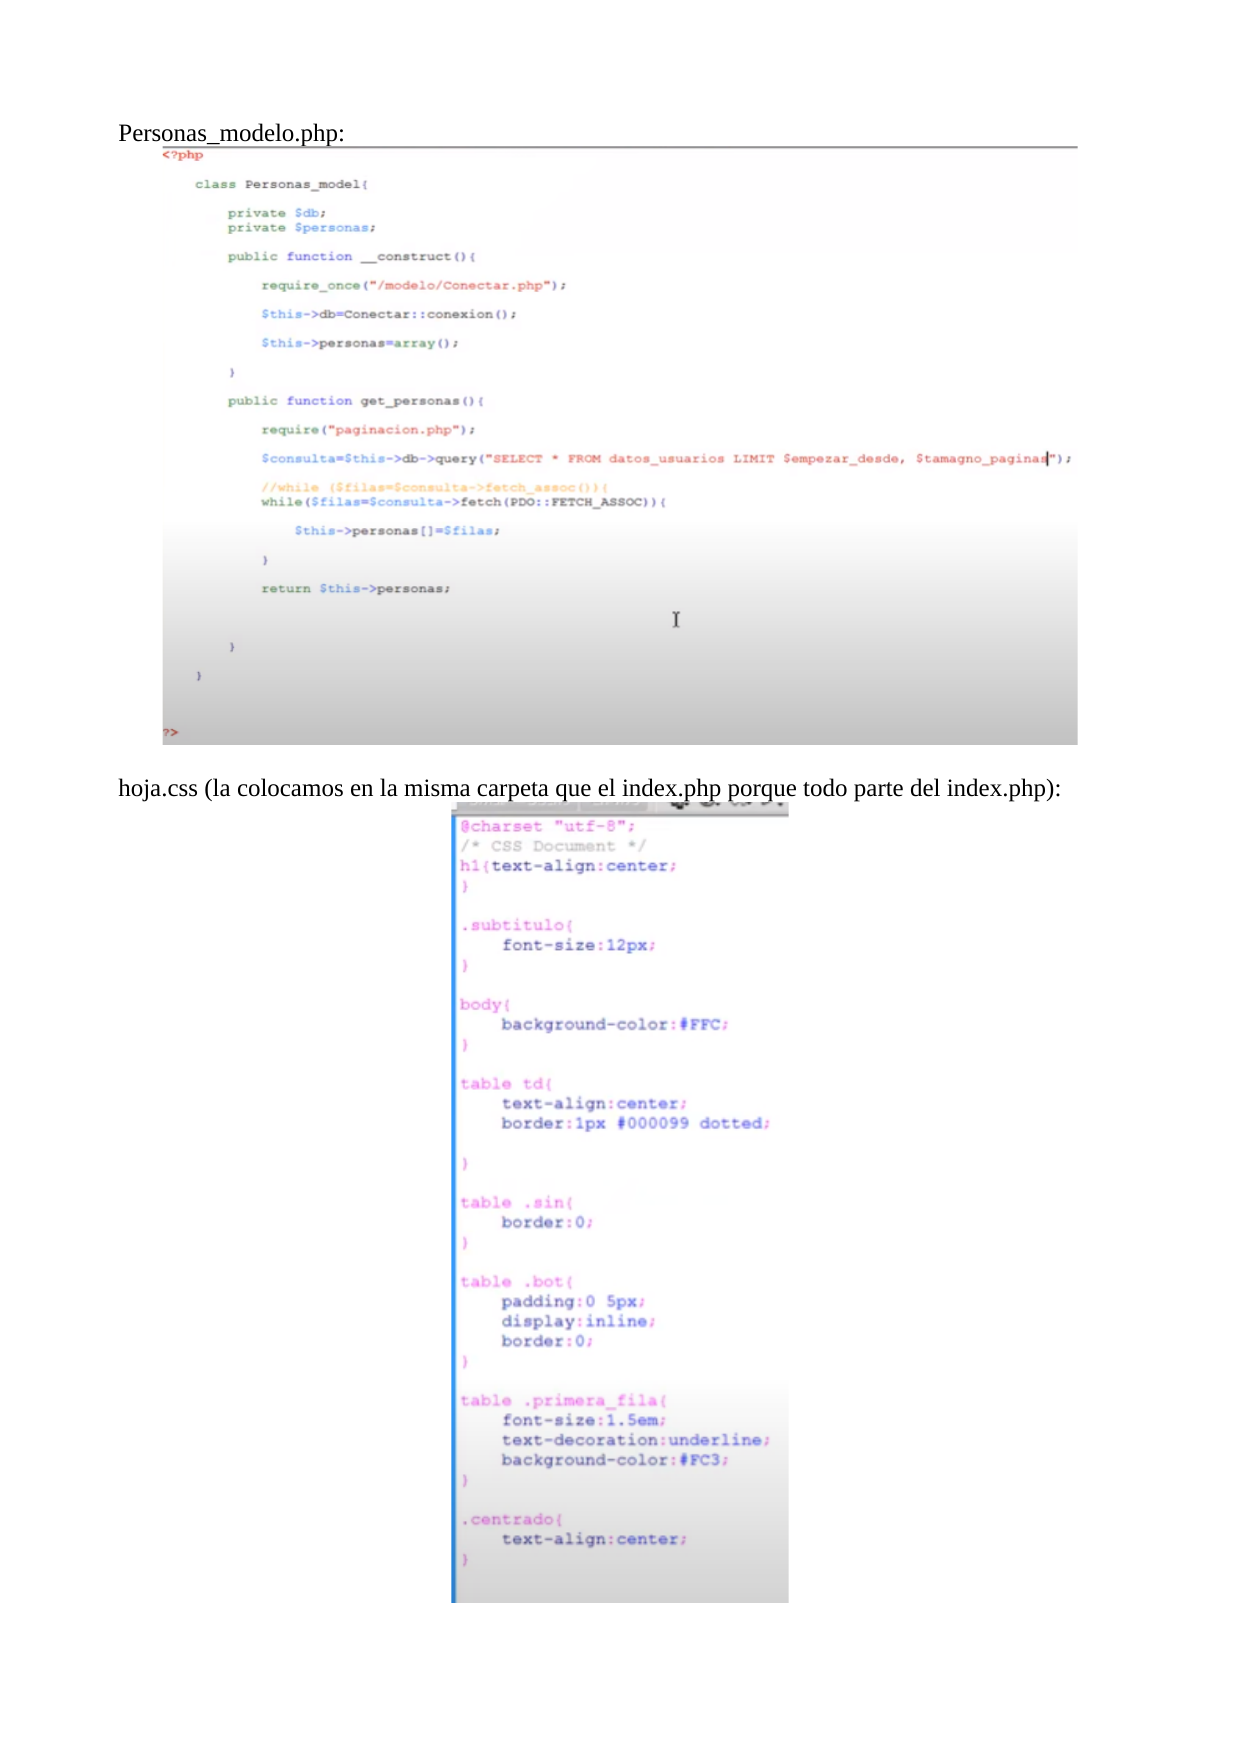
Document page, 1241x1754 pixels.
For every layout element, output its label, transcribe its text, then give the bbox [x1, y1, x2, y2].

text Personas_modelo.php: [118, 118, 1122, 147]
picture [162, 146, 1078, 745]
text hoja.css (la colocamos en la misma carpeta que el index.php porque todo parte del index.php): [118, 773, 1122, 802]
picture [451, 802, 789, 1603]
